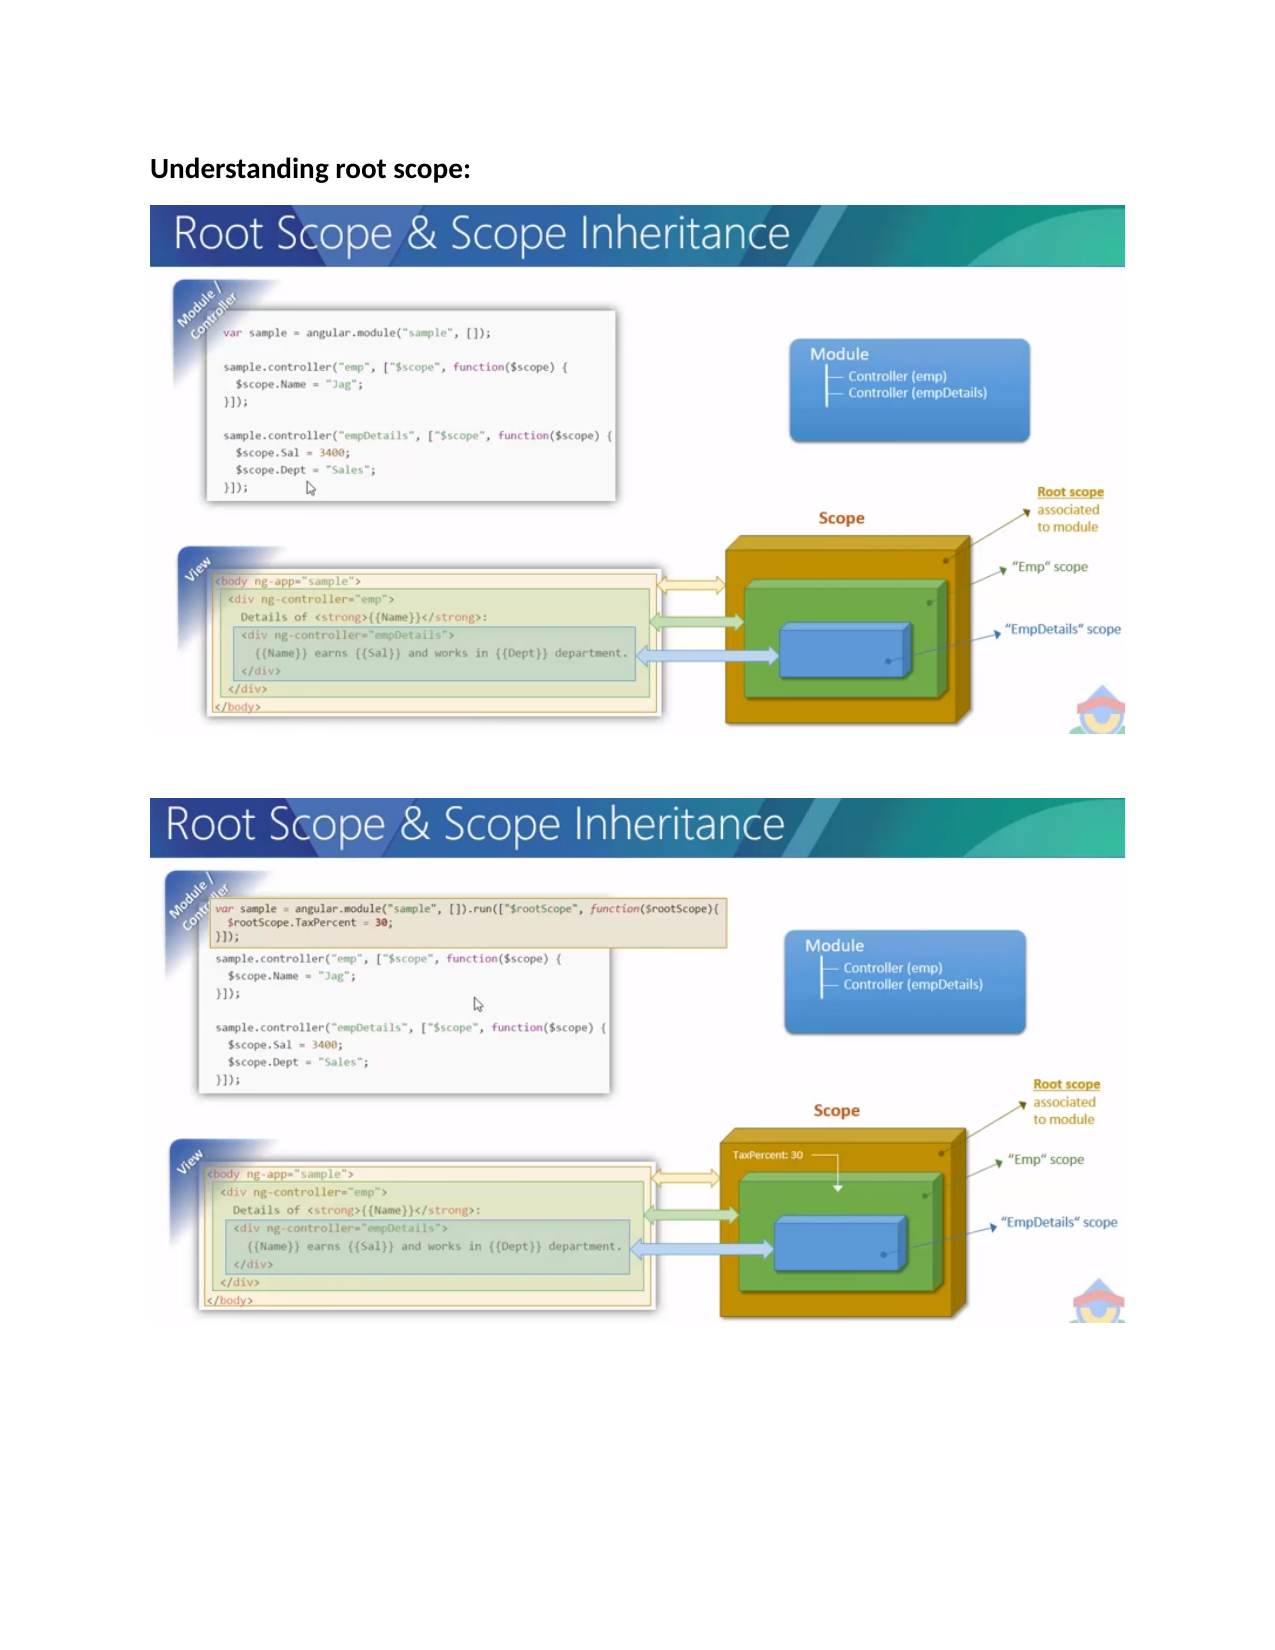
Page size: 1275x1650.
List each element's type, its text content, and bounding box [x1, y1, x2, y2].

text Understanding root scope: [150, 150, 1125, 186]
picture [150, 798, 1125, 1323]
picture [150, 205, 1125, 734]
